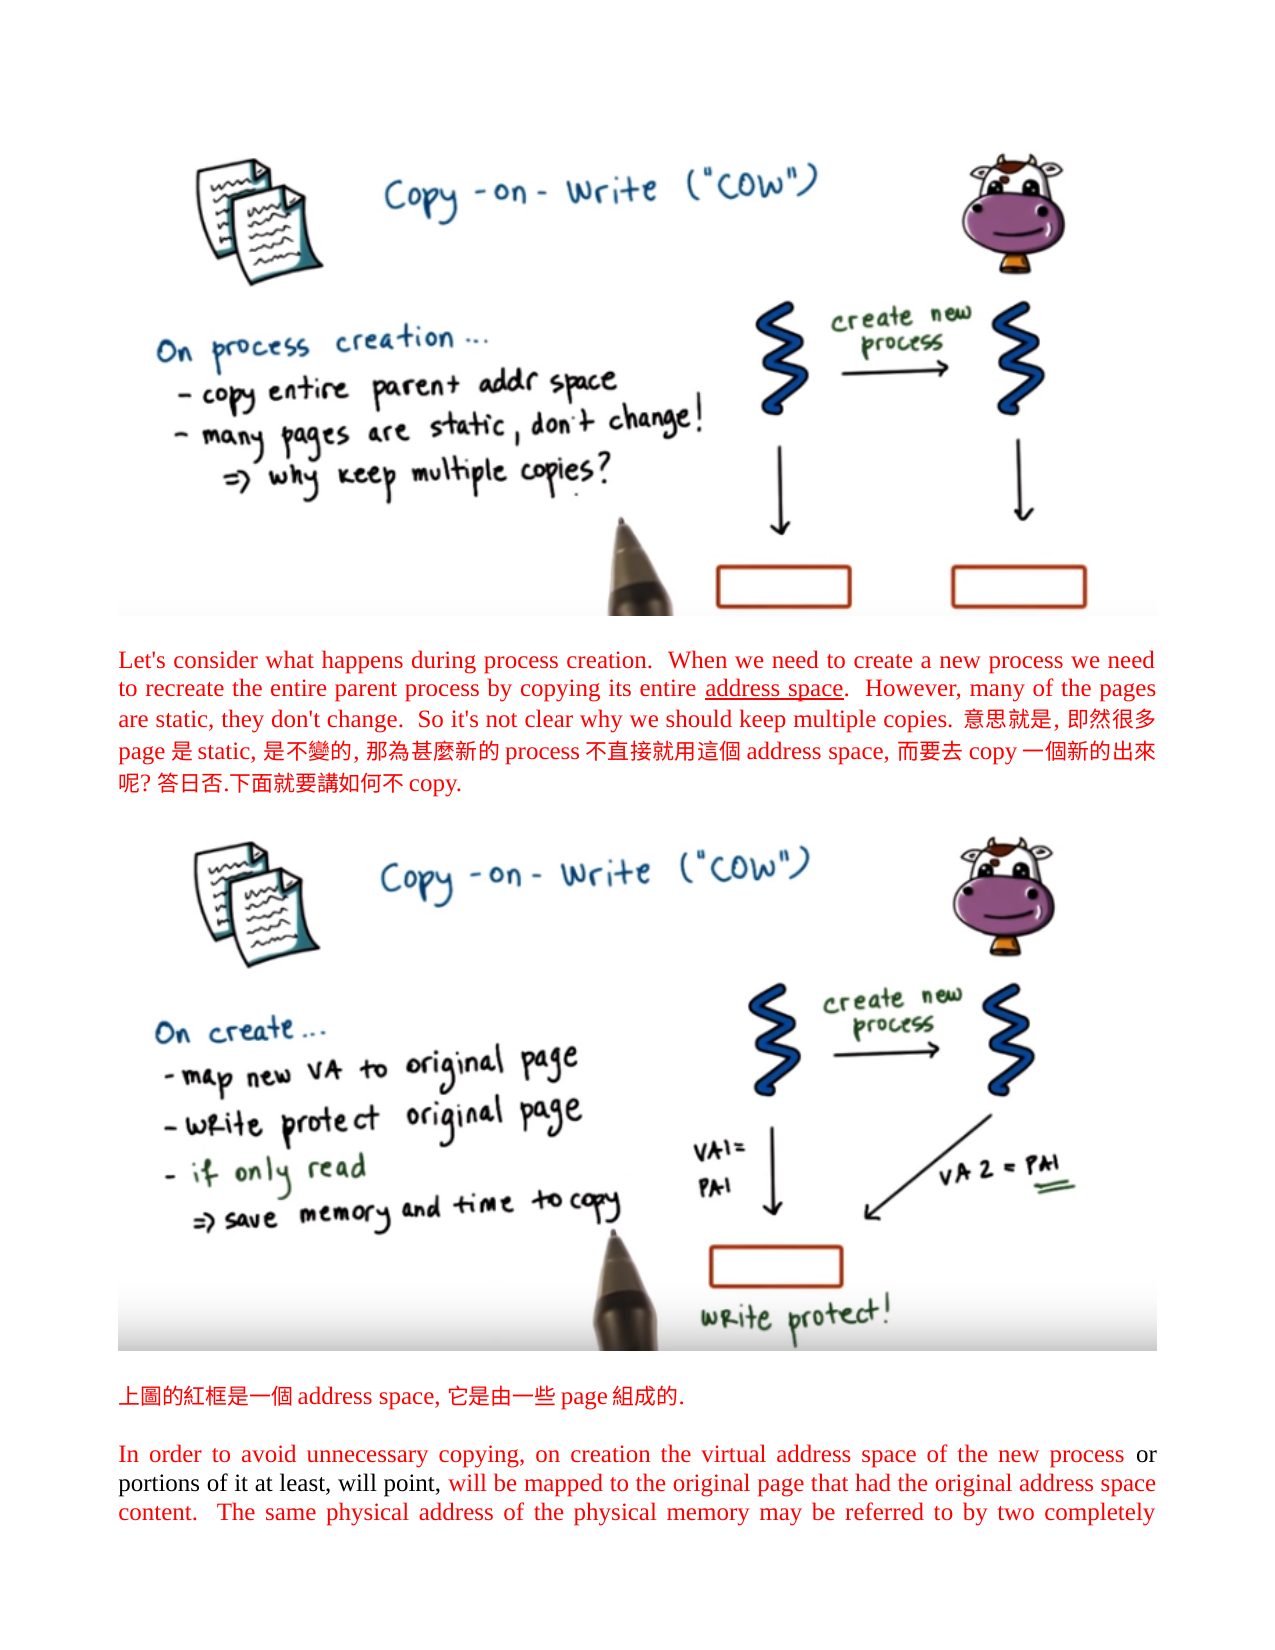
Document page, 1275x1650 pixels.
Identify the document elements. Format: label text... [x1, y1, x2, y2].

picture [118, 146, 1157, 616]
picture [118, 826, 1157, 1351]
text In order to avoid unnecessary copying, on creation the virtual address space of the new process or portions of it at least, will point, will be mapped to the original page that had the original address space content. The same physical address of the physical memory may be referred to by two completely [118, 1439, 1157, 1526]
text 上圖的紅框是一個address space, 它是由一些page組成的. [118, 1379, 1157, 1411]
text Let's consider what happens during process creation. When we need to create a new process we need to recreate the entire parent process by copying its entire address space. However, many of the pages are static, they don't change. So it's not clear why we should keep multiple copies. 意思就是, 即然很多page是static, 是不變的, 那為甚麼新的process不直接就用這個address space, 而要去copy一個新的出來呢? 答日否.下面就要講如何不copy. [118, 645, 1157, 797]
